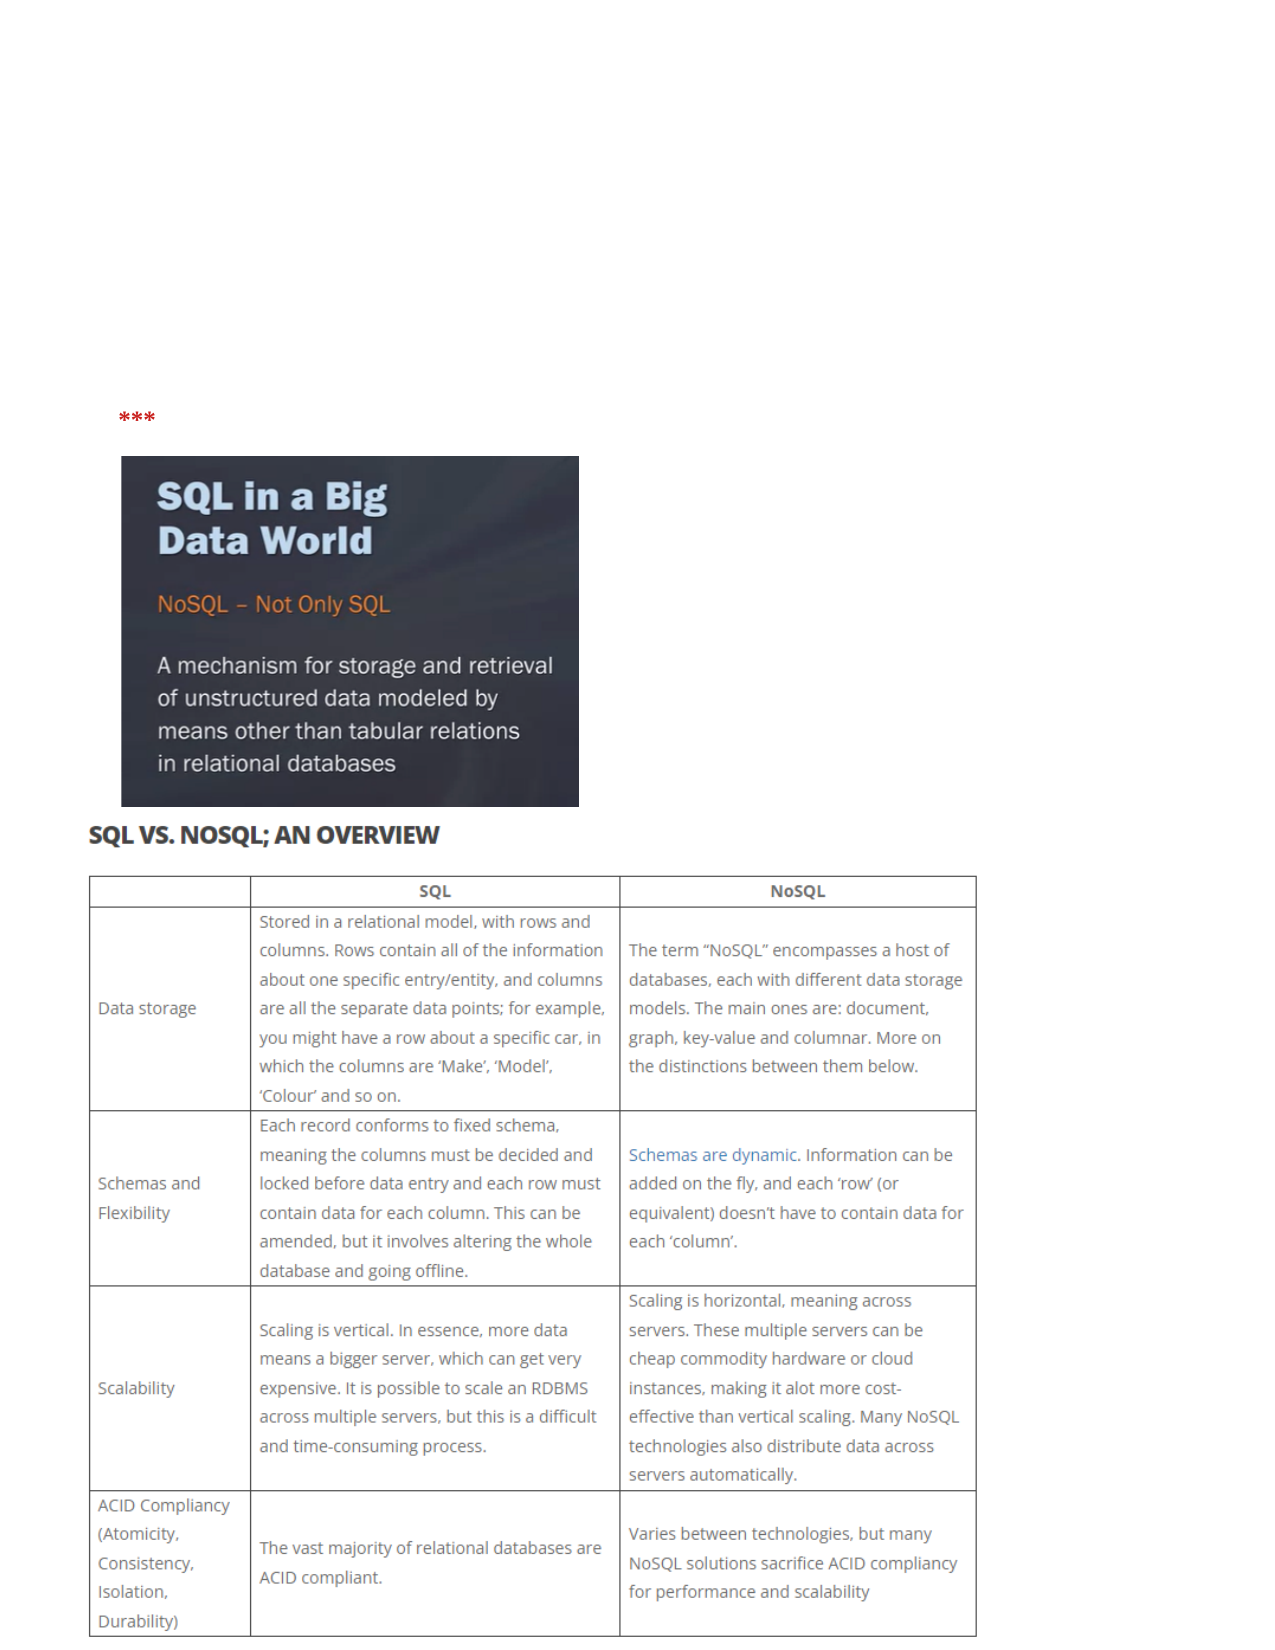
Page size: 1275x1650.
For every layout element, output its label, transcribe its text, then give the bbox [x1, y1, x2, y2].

text *** [118, 406, 1157, 434]
picture [82, 456, 984, 1650]
